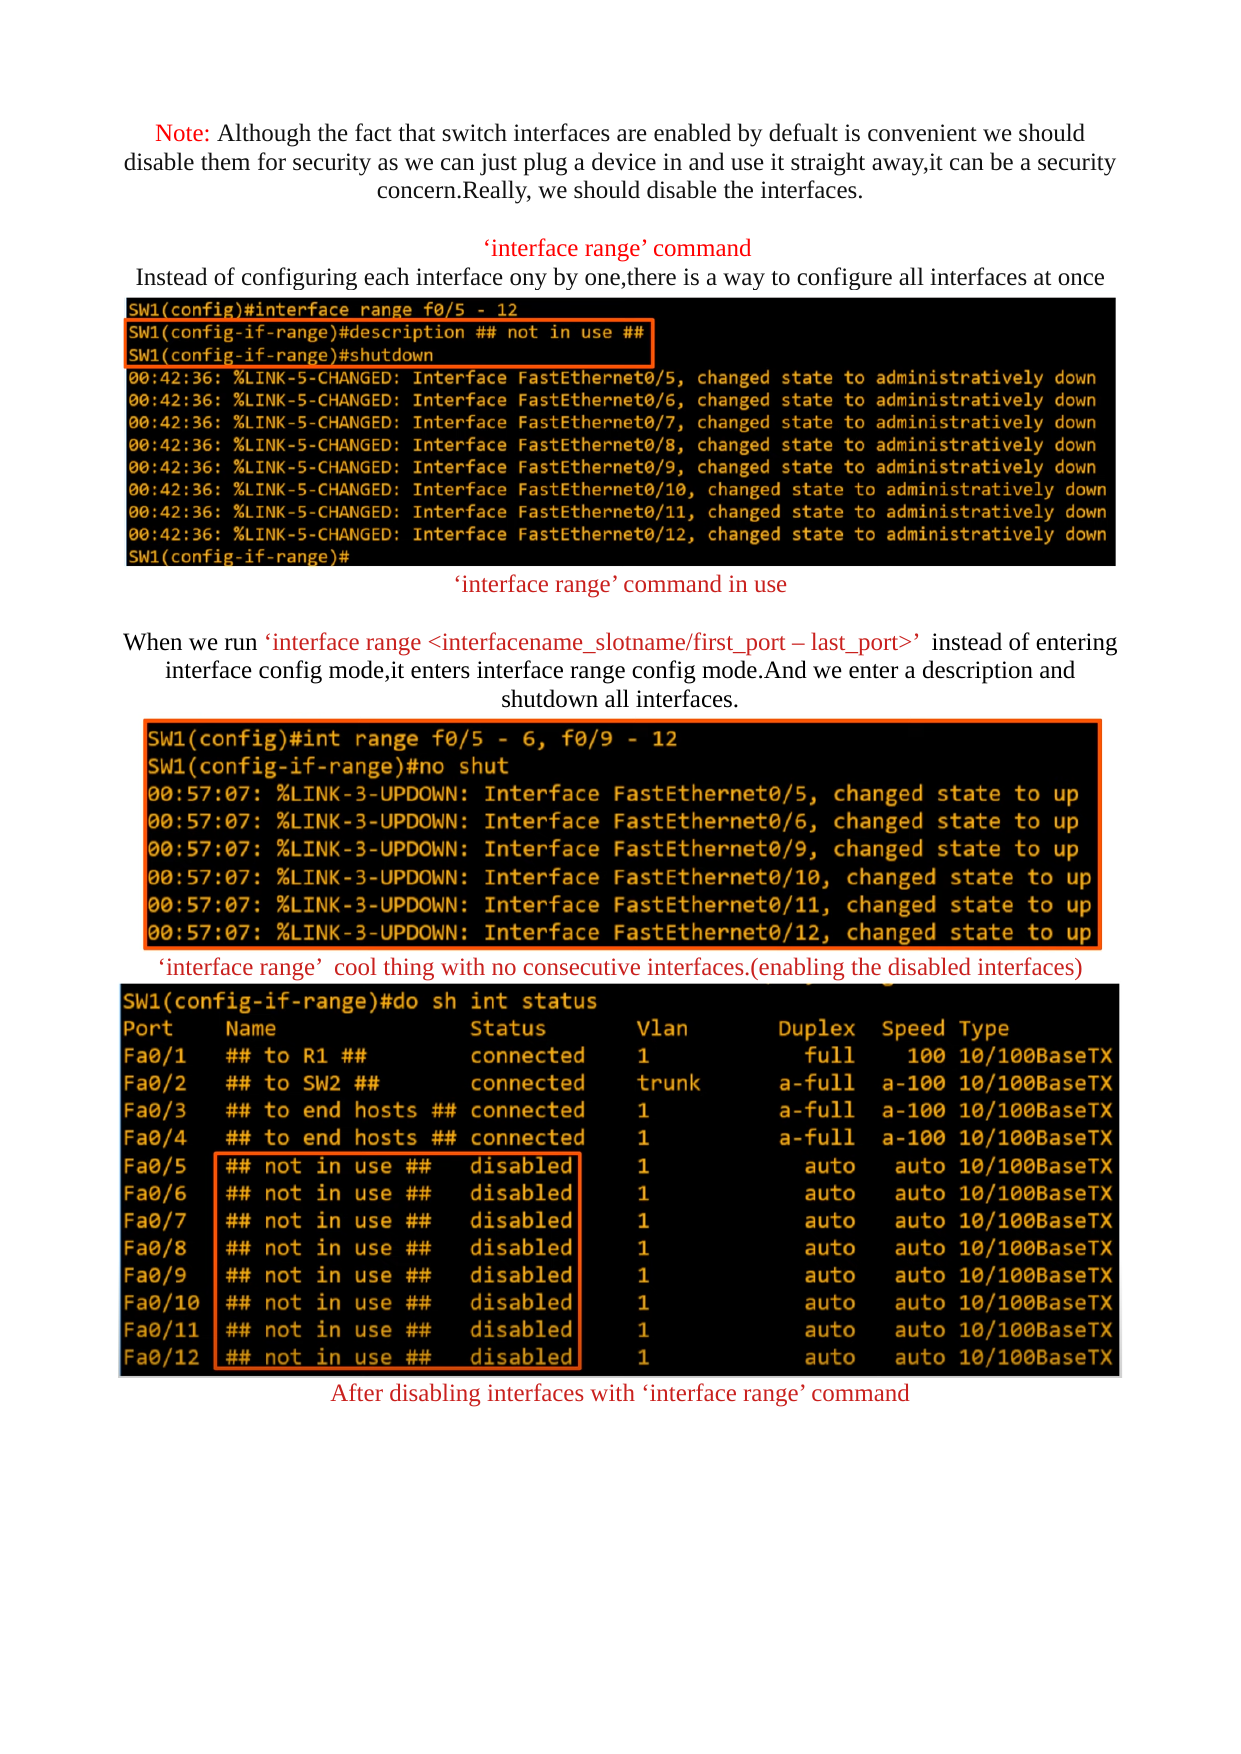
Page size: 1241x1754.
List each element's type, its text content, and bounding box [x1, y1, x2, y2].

text Note: Although the fact that switch interfaces are enabled by defualt is convenient we should disable them for security as we can just plug a device in and use it straight away,it can be a security concern.Really, we should disable the interfaces. [118, 118, 1122, 204]
picture [118, 981, 1123, 1378]
text ‘interface range’ command in use [118, 291, 1122, 598]
text ‘interface range’ command [118, 233, 1122, 262]
text After disabling interfaces with ‘interface range’ command [118, 1378, 1122, 1407]
text ‘interface range’ cool thing with no consecutive interfaces.(enabling the disabled interfaces) [118, 713, 1122, 981]
picture [137, 712, 1103, 953]
text Instead of configuring each interface ony by one,there is a way to configure all interfaces at once [118, 262, 1122, 291]
picture [123, 290, 1117, 569]
text When we run ‘interface range <interfacename_slotname/first_port – last_port>’ instead of entering interface config mode,it enters interface range config mode.And we enter a description and shutdown all interfaces. [118, 627, 1122, 713]
